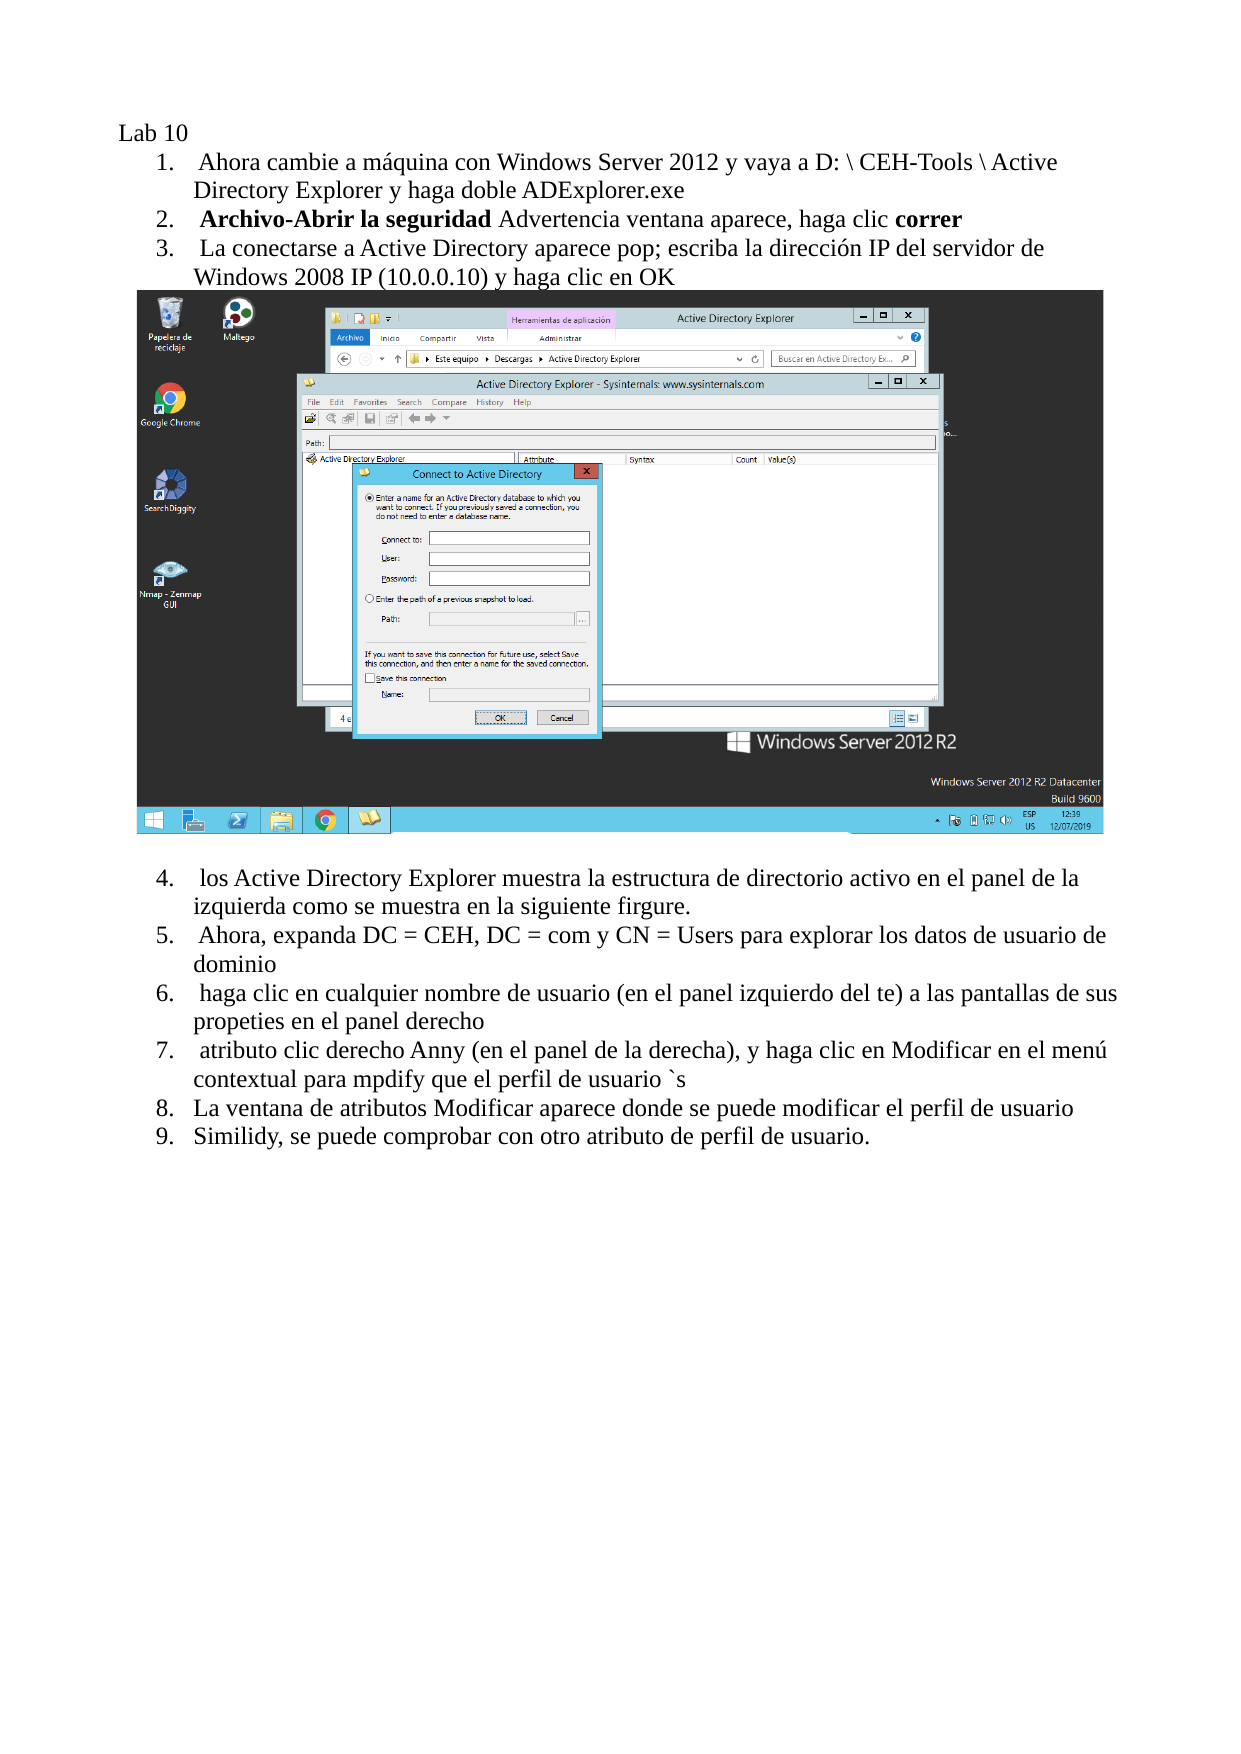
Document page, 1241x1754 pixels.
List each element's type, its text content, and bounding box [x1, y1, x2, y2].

list los Active Directory Explorer muestra la estructura de directorio activo en el panel de la izquierda como se muestra en la siguiente firgure. [156, 863, 1122, 920]
picture [136, 290, 1104, 834]
list Ahora cambie a máquina con Windows Server 2012 y vaya a D: \ CEH-Tools \ Active Directory Explorer y haga doble ADExplorer.exe [156, 147, 1122, 204]
list La ventana de atributos Modificar aparece donde se puede modificar el perfil de usuario [156, 1093, 1122, 1121]
list haga clic en cualquier nombre de usuario (en el panel izquierdo del te) a las pantallas de sus propeties en el panel derecho [156, 978, 1122, 1035]
list Similidy, se puede comprobar con otro atributo de perfil de usuario. [156, 1121, 1122, 1150]
list La conectarse a Active Directory aparece pop; escriba la dirección IP del servidor de Windows 2008 IP (10.0.0.10) y haga clic en OK [156, 233, 1122, 291]
text Lab 10 [118, 118, 1122, 147]
list Archivo-Abrir la seguridad Advertencia ventana aparece, haga clic correr [156, 204, 1122, 233]
list atributo clic derecho Anny (en el panel de la derecha), y haga clic en Modificar en el menú contextual para mpdify que el perfil de usuario `s [156, 1035, 1122, 1093]
list Ahora, expanda DC = CEH, DC = com y CN = Users para explorar los datos de usuario de dominio [156, 920, 1122, 978]
